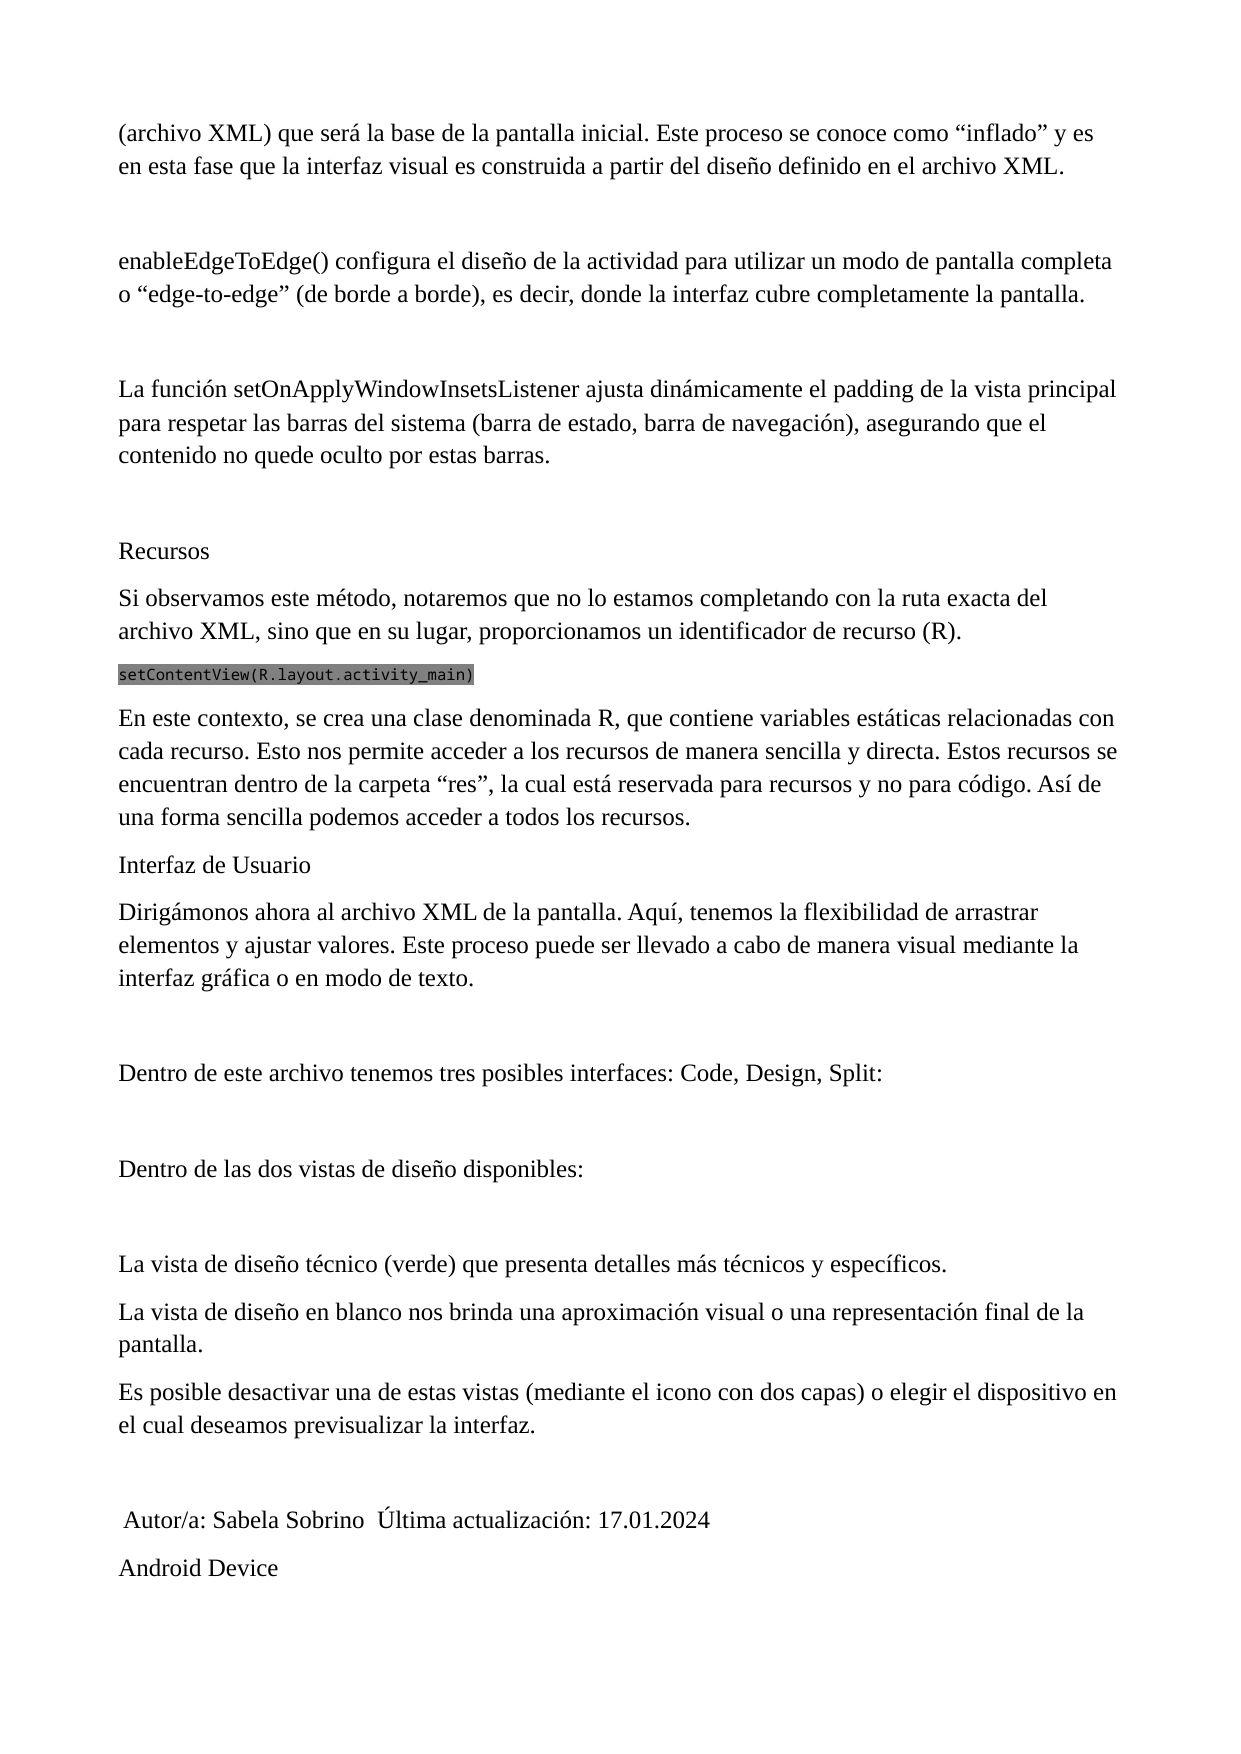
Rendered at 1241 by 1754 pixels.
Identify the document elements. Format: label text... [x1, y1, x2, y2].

text Dentro de las dos vistas de diseño disponibles: [118, 1154, 1122, 1182]
text La vista de diseño técnico (verde) que presenta detalles más técnicos y específicos. [118, 1249, 1122, 1278]
text Dentro de este archivo tenemos tres posibles interfaces: Code, Design, Split: [118, 1058, 1122, 1087]
text enableEdgeToEdge() configura el diseño de la actividad para utilizar un modo de pantalla completa o “edge-to-edge” (de borde a borde), es decir, donde la interfaz cubre completamente la pantalla. [118, 246, 1122, 308]
text (archivo XML) que será la base de la pantalla inicial. Este proceso se conoce como “inflado” y es en esta fase que la interfaz visual es construida a partir del diseño definido en el archivo XML. [118, 118, 1122, 180]
text Dirigámonos ahora al archivo XML de la pantalla. Aquí, tenemos la flexibilidad de arrastrar elementos y ajustar valores. Este proceso puede ser llevado a cabo de manera visual mediante la interfaz gráfica o en modo de texto. [118, 897, 1122, 992]
text Interfaz de Usuario [118, 850, 1122, 878]
text Autor/a: Sabela Sobrino Última actualización: 17.01.2024 [118, 1505, 1122, 1534]
text Recursos [118, 536, 1122, 564]
text La vista de diseño en blanco nos brinda una aproximación visual o una representación final de la pantalla. [118, 1297, 1122, 1358]
text setContentView(R.layout.activity_main) [118, 664, 1122, 685]
text La función setOnApplyWindowInsetsListener ajusta dinámicamente el padding de la vista principal para respetar las barras del sistema (barra de estado, barra de navegación), asegurando que el contenido no quede oculto por estas barras. [118, 374, 1122, 469]
text En este contexto, se crea una clase denominada R, que contiene variables estáticas relacionadas con cada recurso. Esto nos permite acceder a los recursos de manera sencilla y directa. Estos recursos se encuentran dentro de la carpeta “res”, la cual está reservada para recursos y no para código. Así de una forma sencilla podemos acceder a todos los recursos. [118, 703, 1122, 831]
text Es posible desactivar una de estas vistas (mediante el icono con dos capas) o elegir el dispositivo en el cual deseamos previsualizar la interfaz. [118, 1377, 1122, 1439]
text Si observamos este método, notaremos que no lo estamos completando con la ruta exacta del archivo XML, sino que en su lugar, proporcionamos un identificador de recurso (R). [118, 583, 1122, 645]
text Android Device [118, 1553, 1122, 1582]
